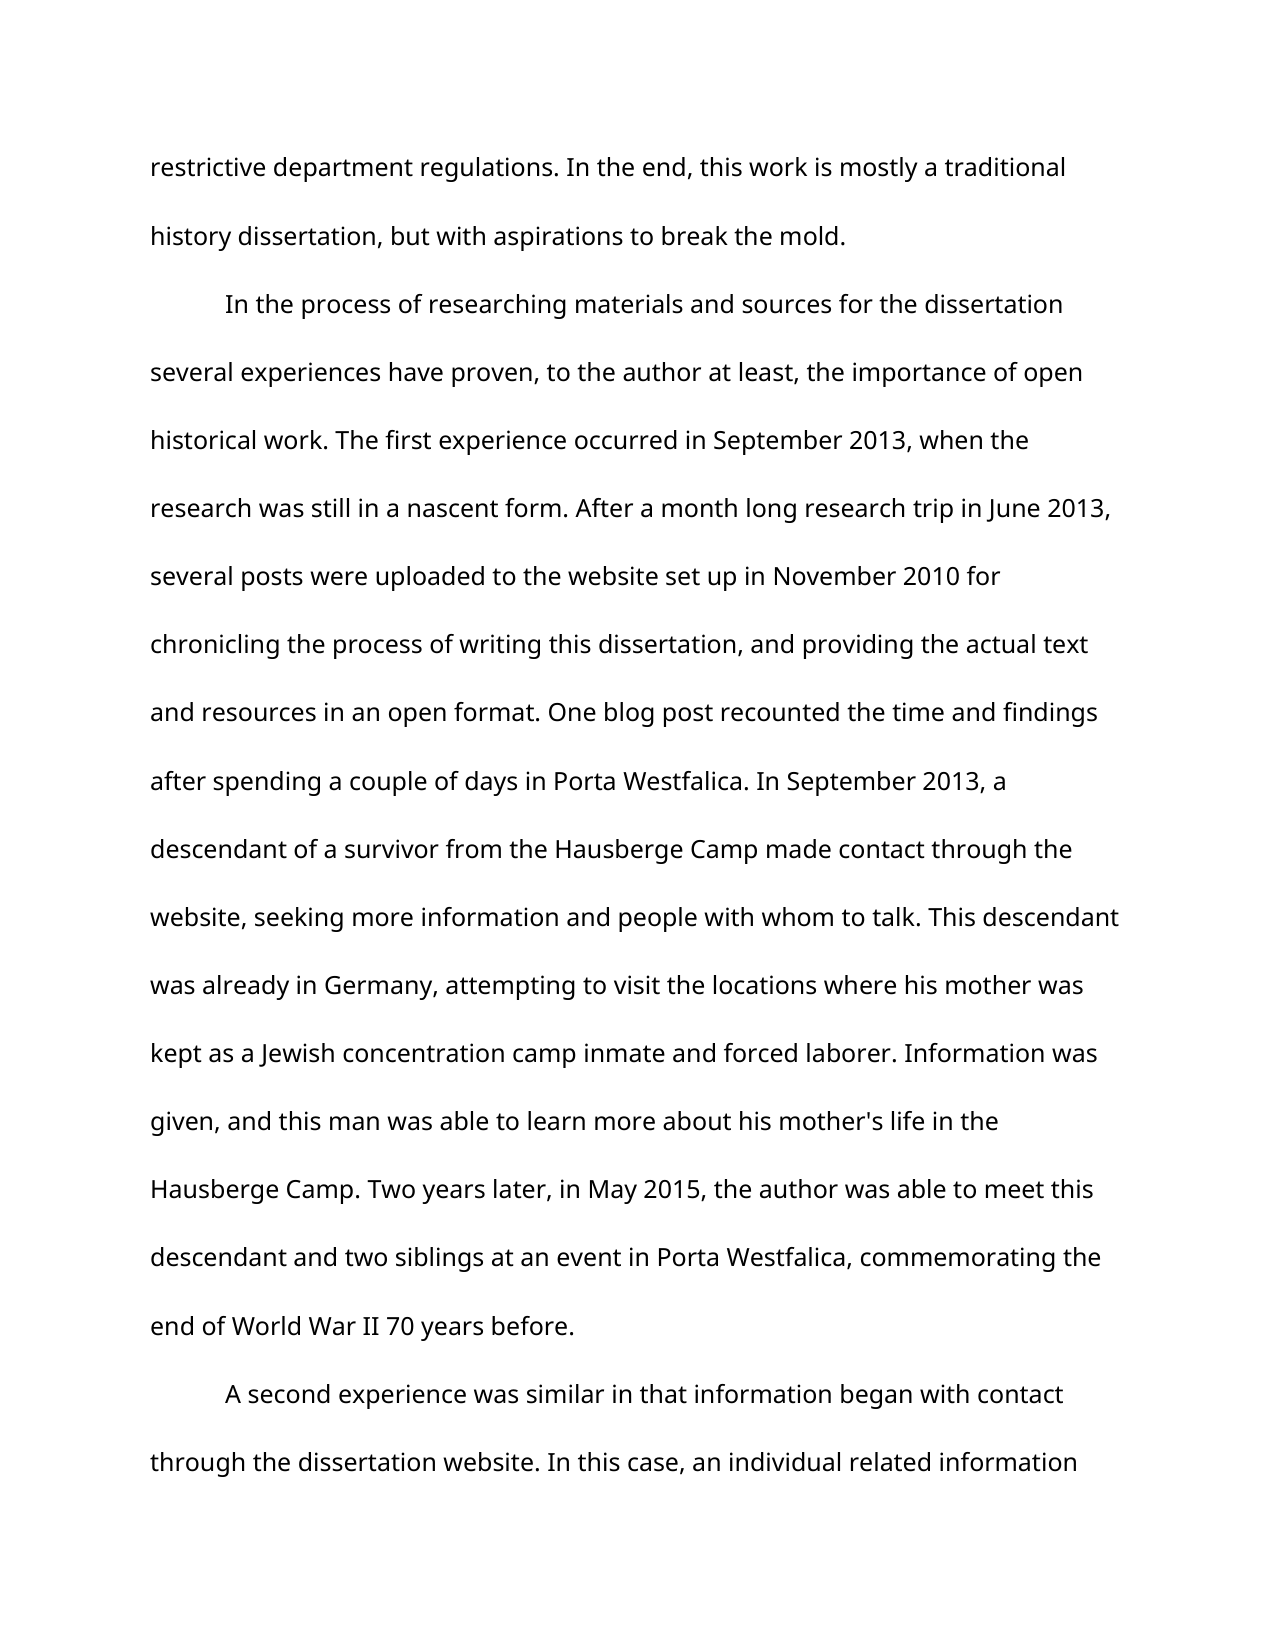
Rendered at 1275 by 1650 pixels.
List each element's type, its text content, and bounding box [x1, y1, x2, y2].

text restrictive department regulations. In the end, this work is mostly a traditional history dissertation, but with aspirations to break the mold. [150, 150, 1125, 252]
text A second experience was similar in that information began with contact through the dissertation website. In this case, an individual related information [150, 1376, 1125, 1478]
text In the process of researching materials and sources for the dissertation several experiences have proven, to the author at least, the importance of open historical work. The first experience occurred in September 2013, when the research was still in a nascent form. After a month long research trip in June 2013, several posts were uploaded to the website set up in November 2010 for chronicling the process of writing this dissertation, and providing the actual text and resources in an open format. One blog post recounted the time and findings after spending a couple of days in Porta Westfalica. In September 2013, a descendant of a survivor from the Hausberge Camp made contact through the website, seeking more information and people with whom to talk. This descendant was already in Germany, attempting to visit the locations where his mother was kept as a Jewish concentration camp inmate and forced laborer. Information was given, and this man was able to learn more about his mother's life in the Hausberge Camp. Two years later, in May 2015, the author was able to meet this descendant and two siblings at an event in Porta Westfalica, commemorating the end of World War II 70 years before. [150, 286, 1125, 1342]
